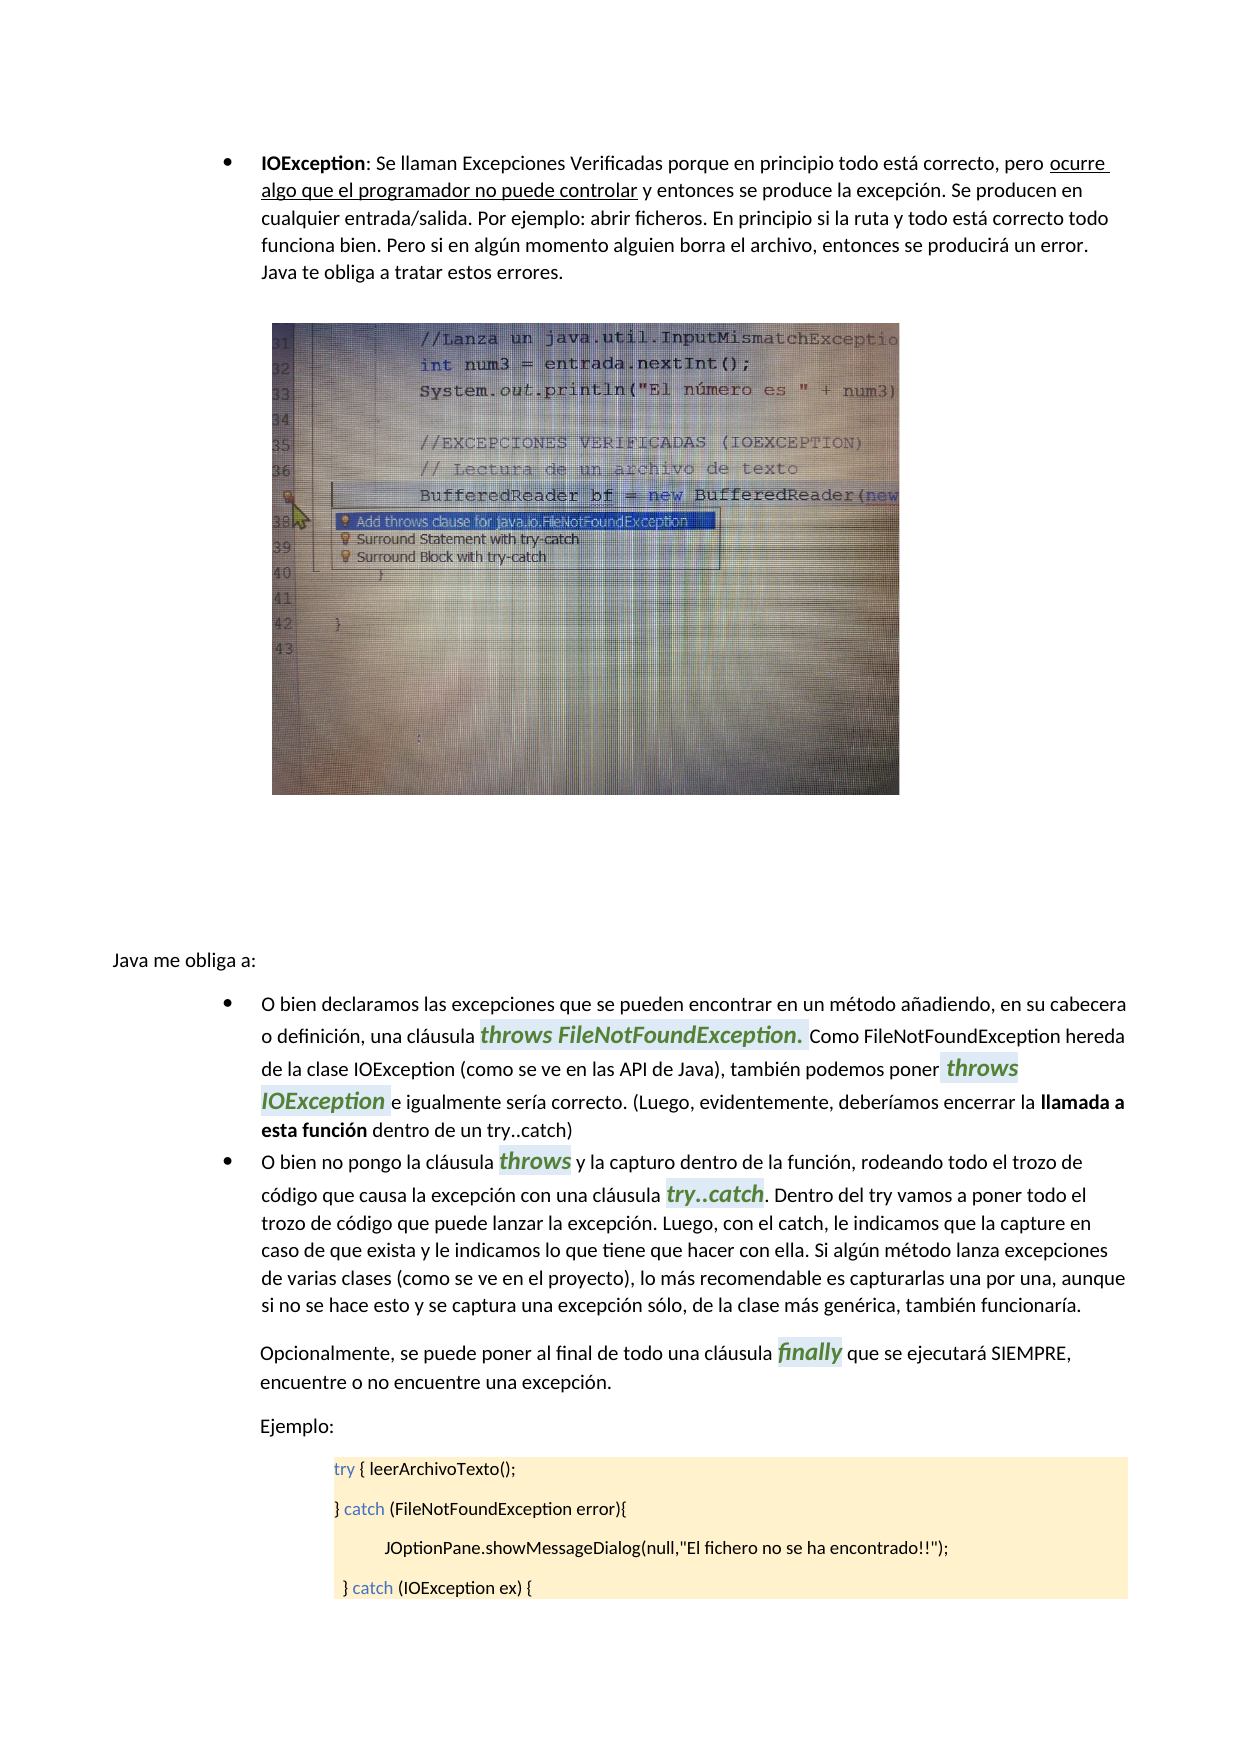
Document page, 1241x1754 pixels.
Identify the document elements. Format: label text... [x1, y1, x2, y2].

text Ejemplo: [260, 1413, 1128, 1438]
list IOException: Se llaman Excepciones Verificadas porque en principio todo está correcto, pero ocurre algo que el programador no puede controlar y entonces se produce la excepción. Se producen en cualquier entrada/salida. Por ejemplo: abrir ficheros. En principio si la ruta y todo está correcto todo funciona bien. Pero si en algún momento alguien borra el archivo, entonces se producirá un error. Java te obliga a tratar estos errores. [224, 150, 1128, 285]
text } catch (IOException ex) { [334, 1576, 1128, 1599]
text Java me obliga a: [112, 947, 1128, 973]
text } catch (FileNotFoundException error){ [334, 1497, 1128, 1520]
text try { leerArchivoTexto(); [334, 1457, 1128, 1480]
list O bien declaramos las excepciones que se pueden encontrar en un método añadiendo, en su cabecera o definición, una cláusula throws FileNotFoundException. Como FileNotFoundException hereda de la clase IOException (como se ve en las API de Java), también podemos poner throws IOException e igualmente sería correcto. (Luego, evidentemente, deberíamos encerrar la llamada a esta función dentro de un try..catch) [224, 991, 1128, 1143]
text JOptionPane.showMessageDialog(null,"El fichero no se ha encontrado!!"); [334, 1536, 1128, 1559]
text Opcionalmente, se puede poner al final de todo una cláusula finally que se ejecutará SIEMPRE, encuentre o no encuentre una excepción. [260, 1337, 1128, 1394]
list O bien no pongo la cláusula throws y la capturo dentro de la función, rodeando todo el trozo de código que causa la excepción con una cláusula try..catch. Dentro del try vamos a poner todo el trozo de código que puede lanzar la excepción. Luego, con el catch, le indicamos que la capture en caso de que exista y le indicamos lo que tiene que hacer con ella. Si algún método lanza excepciones de varias clases (como se ve en el proyecto), lo más recomendable es capturarlas una por una, aunque si no se hace esto y se captura una excepción sólo, de la clase más genérica, también funcionaría. [224, 1145, 1128, 1318]
picture [272, 323, 900, 795]
